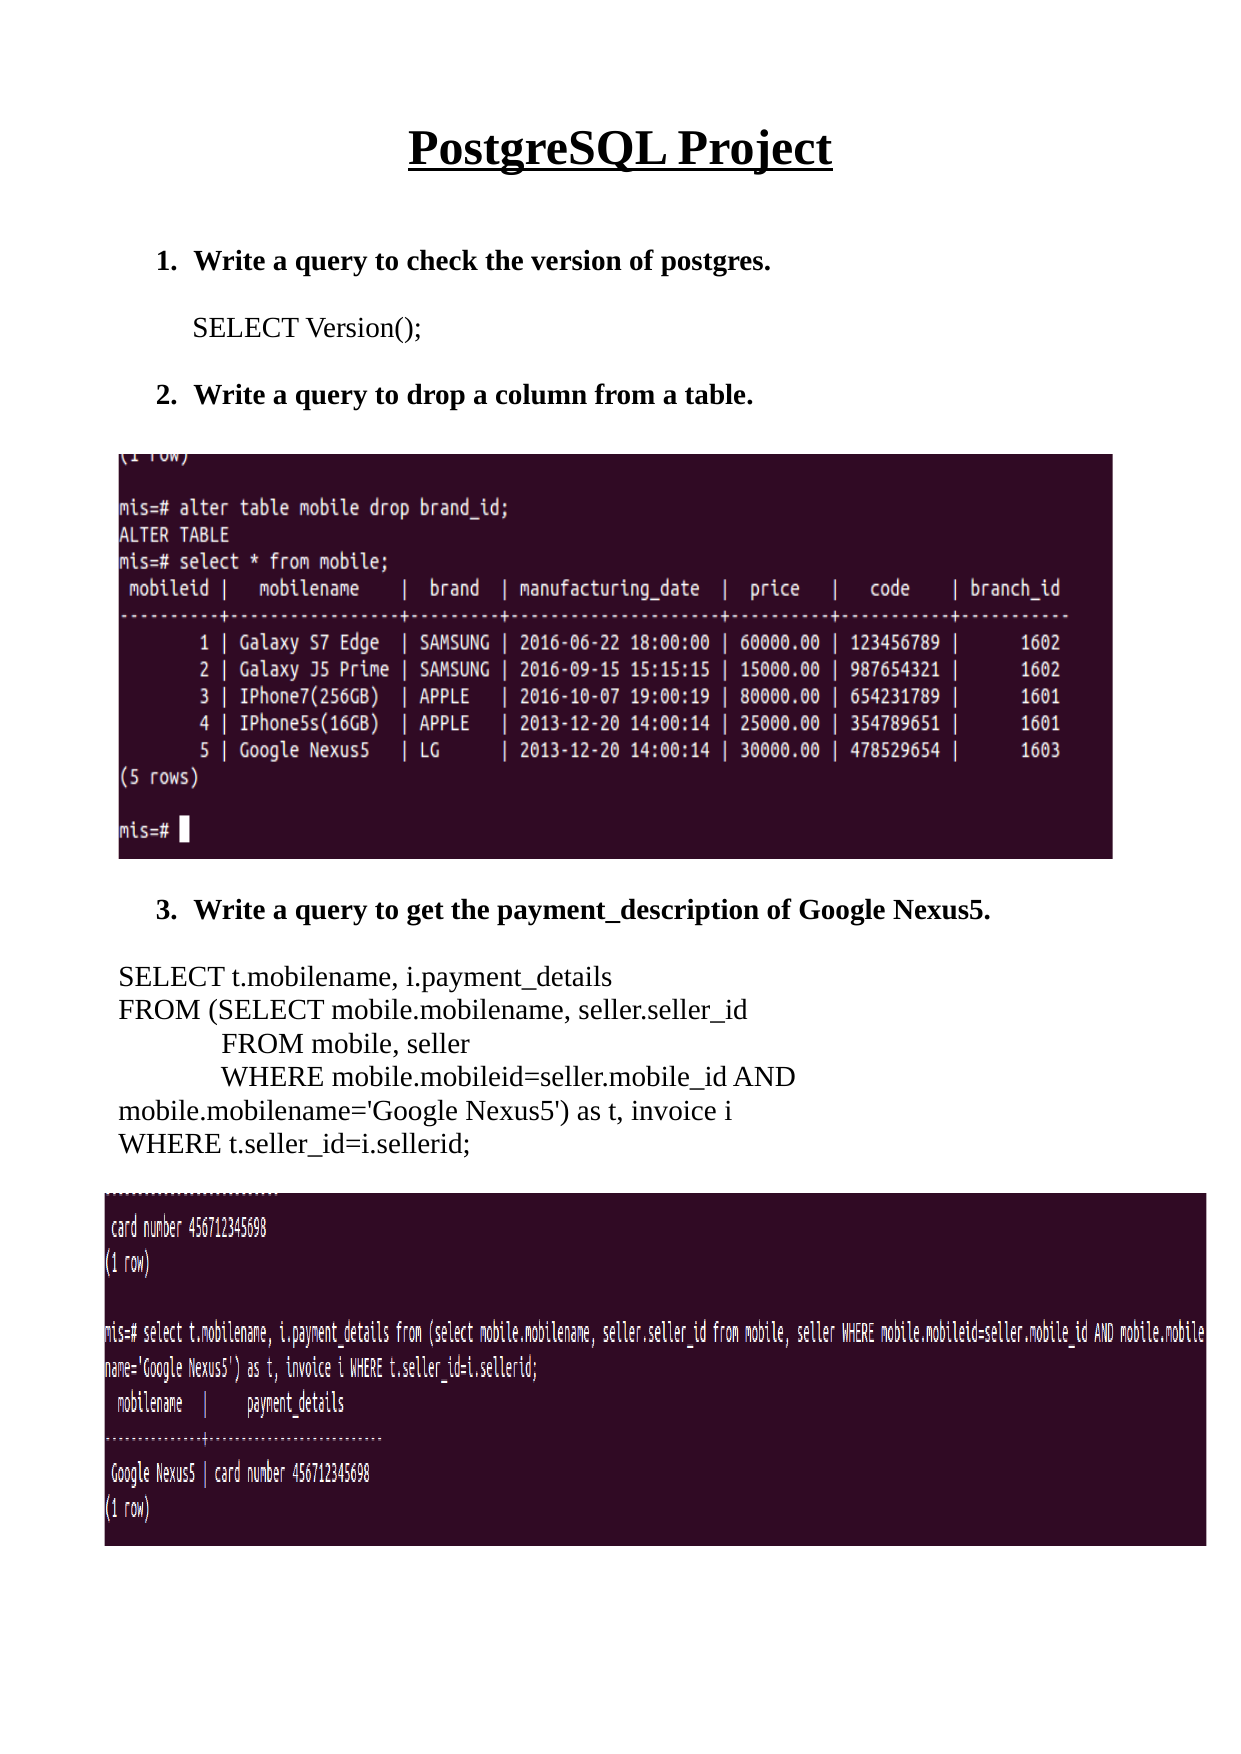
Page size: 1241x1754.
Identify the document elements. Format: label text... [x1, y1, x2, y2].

picture [104, 1240, 1207, 1546]
text PostgreSQL Project [118, 118, 1122, 176]
text WHERE t.seller_id=i.sellerid; [118, 1127, 1122, 1160]
text SELECT t.mobilename, i.payment_details [118, 959, 1122, 992]
text WHERE mobile.mobileid=seller.mobile_id AND mobile.mobilename='Google Nexus5') as t, invoice i [118, 1059, 1122, 1127]
text FROM (SELECT mobile.mobilename, seller.seller_id [118, 992, 1122, 1026]
text SELECT Version(); [118, 310, 1122, 343]
list Write a query to check the version of postgres. [156, 243, 1122, 276]
text FROM mobile, seller [118, 1026, 1122, 1059]
list Write a query to drop a column from a table. [156, 377, 1122, 410]
list Write a query to get the payment_description of Google Nexus5. [156, 892, 1122, 925]
